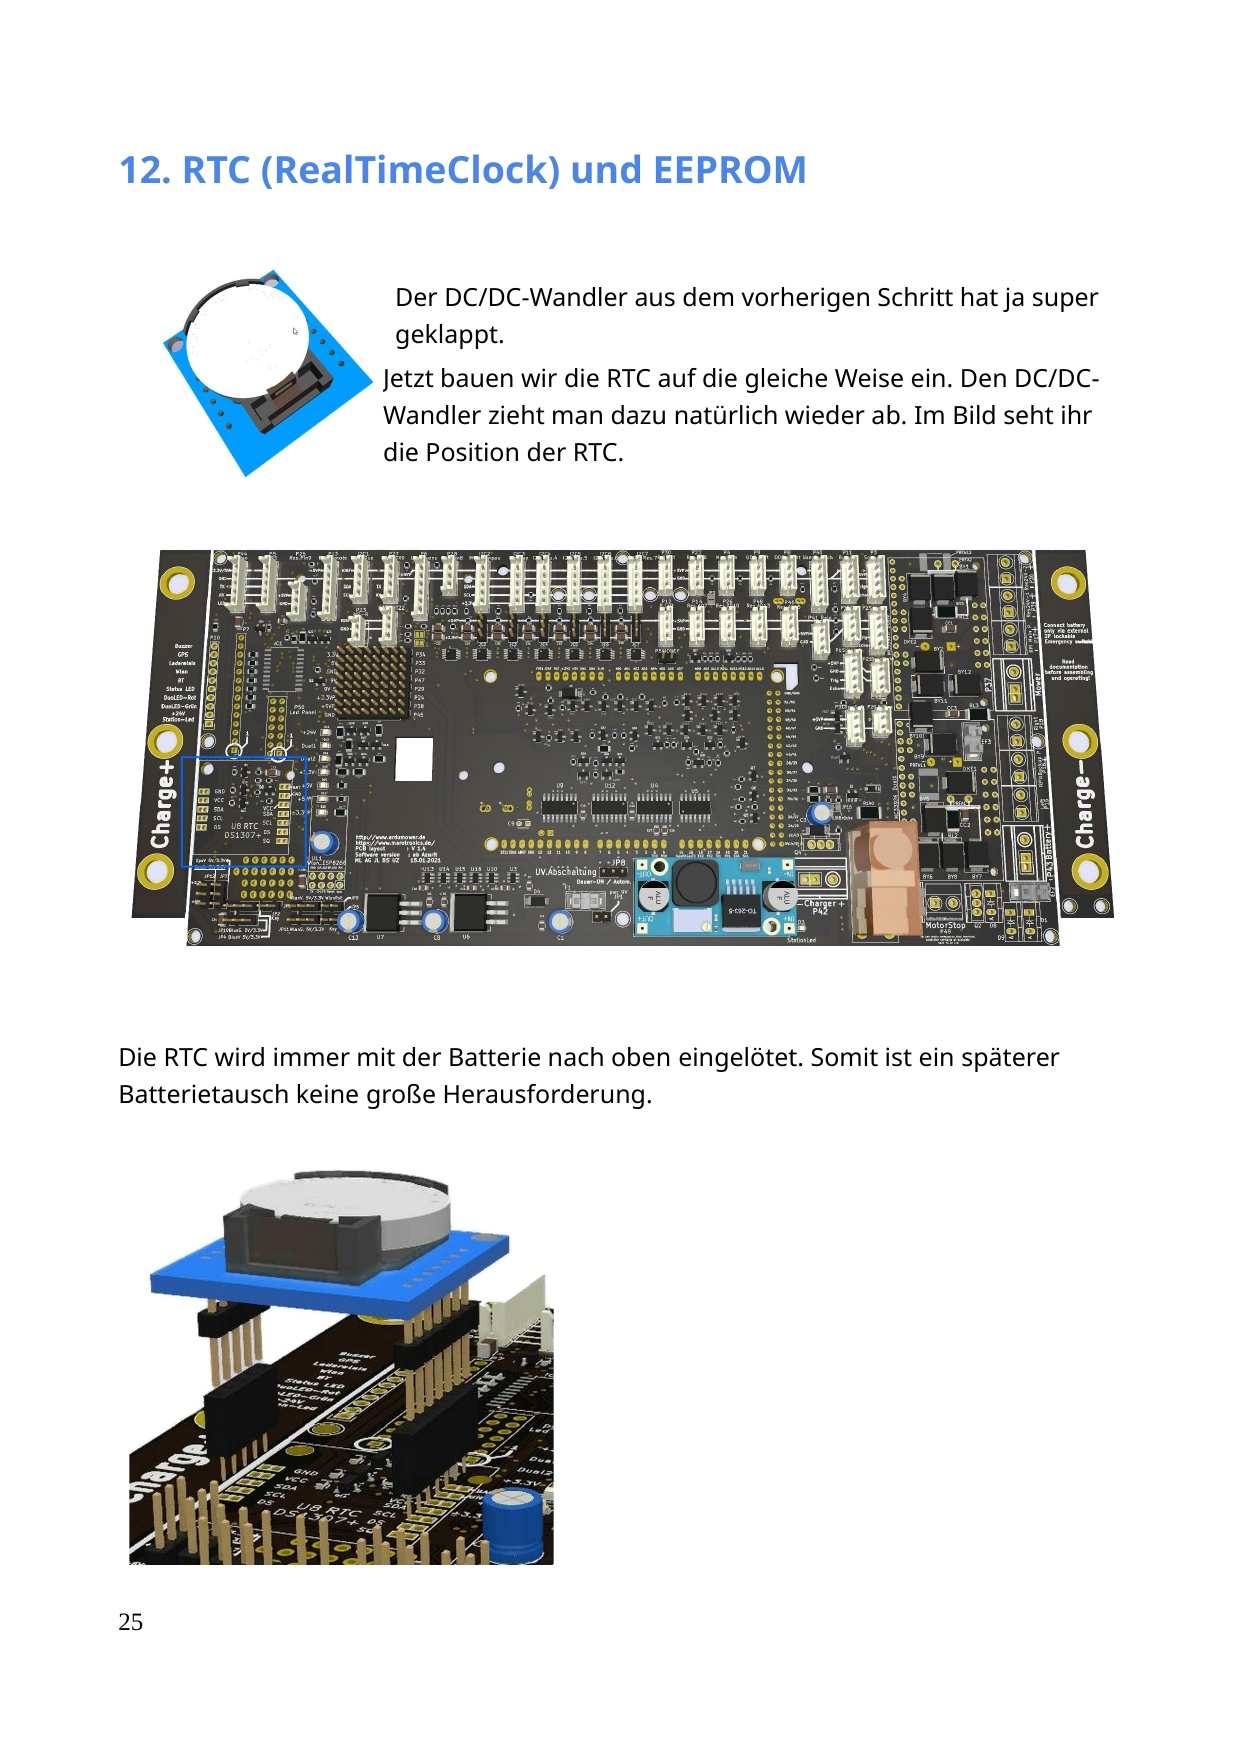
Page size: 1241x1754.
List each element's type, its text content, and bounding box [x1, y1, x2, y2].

text Die RTC wird immer mit der Batterie nach oben eingelötet. Somit ist ein späterer Batterietausch keine große Herausforderung. [118, 962, 1122, 1111]
picture [118, 543, 1123, 962]
text Jetzt bauen wir die RTC auf die gleiche Weise ein. Den DC/DC-Wandler zieht man dazu natürlich wieder ab. Im Bild seht ihr die Position der RTC. [118, 358, 1122, 543]
subtitle 12. RTC (RealTimeClock) und EEPROM [118, 143, 1122, 194]
text Der DC/DC-Wandler aus dem vorherigen Schritt hat ja super geklappt. [395, 277, 1122, 351]
picture [159, 263, 383, 481]
picture [129, 1145, 554, 1565]
